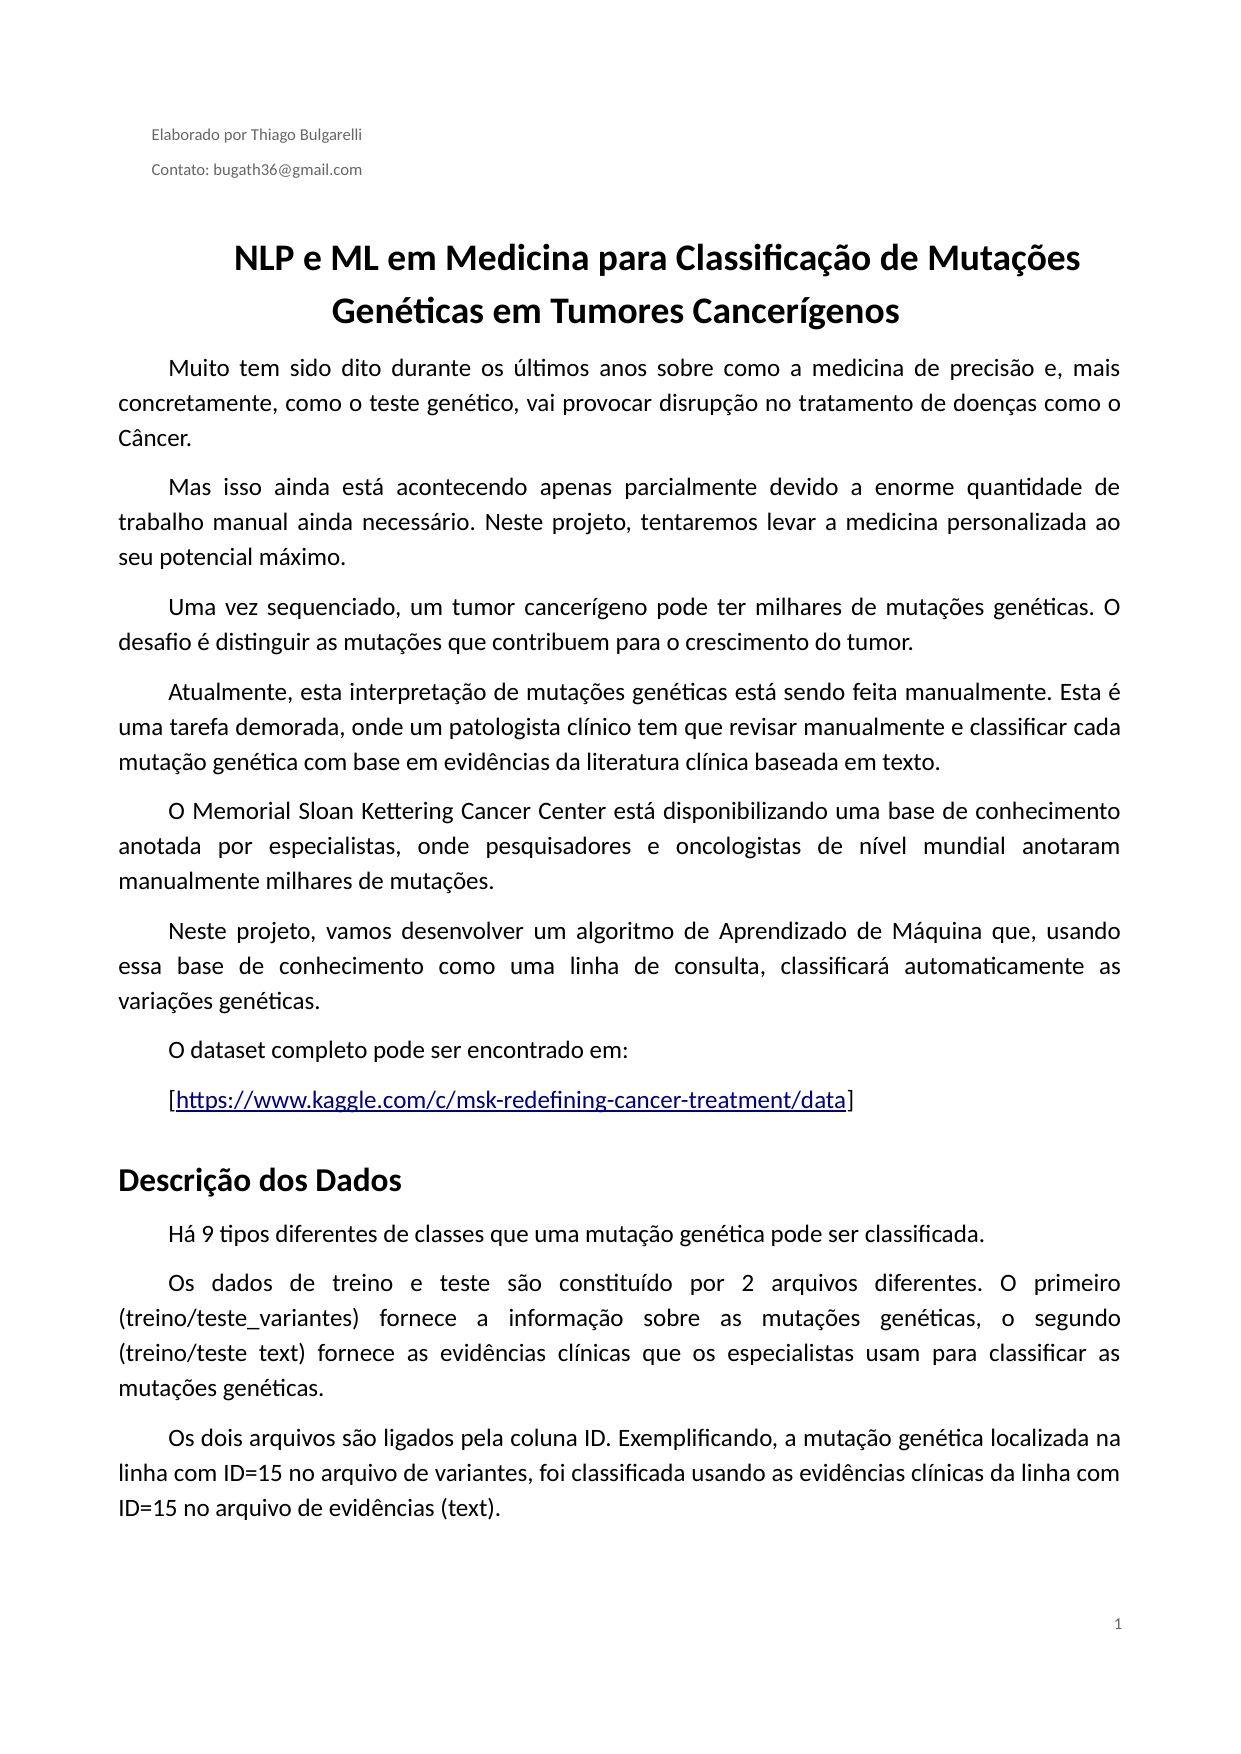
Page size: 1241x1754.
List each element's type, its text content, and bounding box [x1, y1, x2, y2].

text [https://www.kaggle.com/c/msk-redefining-cancer-treatment/data] [118, 1084, 1122, 1114]
text Há 9 tipos diferentes de classes que uma mutação genética pode ser classificada. [118, 1218, 1122, 1248]
text Muito tem sido dito durante os últimos anos sobre como a medicina de precisão e, mais concretamente, como o teste genético, vai provocar disrupção no tratamento de doenças como o Câncer. [118, 352, 1122, 452]
title NLP e ML em Medicina para Classificação de Mutações Genéticas em Tumores Cancerígenos [118, 234, 1122, 333]
text Atualmente, esta interpretação de mutações genéticas está sendo feita manualmente. Esta é uma tarefa demorada, onde um patologista clínico tem que revisar manualmente e classificar cada mutação genética com base em evidências da literatura clínica baseada em texto. [118, 676, 1122, 776]
text Os dados de treino e teste são constituído por 2 arquivos diferentes. O primeiro (treino/teste_variantes) fornece a informação sobre as mutações genéticas, o segundo (treino/teste text) fornece as evidências clínicas que os especialistas usam para classificar as mutações genéticas. [118, 1267, 1122, 1403]
text O Memorial Sloan Kettering Cancer Center está disponibilizando uma base de conhecimento anotada por especialistas, onde pesquisadores e oncologistas de nível mundial anotaram manualmente milhares de mutações. [118, 795, 1122, 896]
text Neste projeto, vamos desenvolver um algoritmo de Aprendizado de Máquina que, usando essa base de conhecimento como uma linha de consulta, classificará automaticamente as variações genéticas. [118, 915, 1122, 1015]
text Os dois arquivos são ligados pela coluna ID. Exemplificando, a mutação genética localizada na linha com ID=15 no arquivo de variantes, foi classificada usando as evidências clínicas da linha com ID=15 no arquivo de evidências (text). [118, 1422, 1122, 1523]
text O dataset completo pode ser encontrado em: [118, 1034, 1122, 1065]
text Mas isso ainda está acontecendo apenas parcialmente devido a enorme quantidade de trabalho manual ainda necessário. Neste projeto, tentaremos levar a medicina personalizada ao seu potencial máximo. [118, 472, 1122, 572]
text Uma vez sequenciado, um tumor cancerígeno pode ter milhares de mutações genéticas. O desafio é distinguir as mutações que contribuem para o crescimento do tumor. [118, 591, 1122, 657]
subtitle Descrição dos Dados [118, 1159, 1122, 1199]
